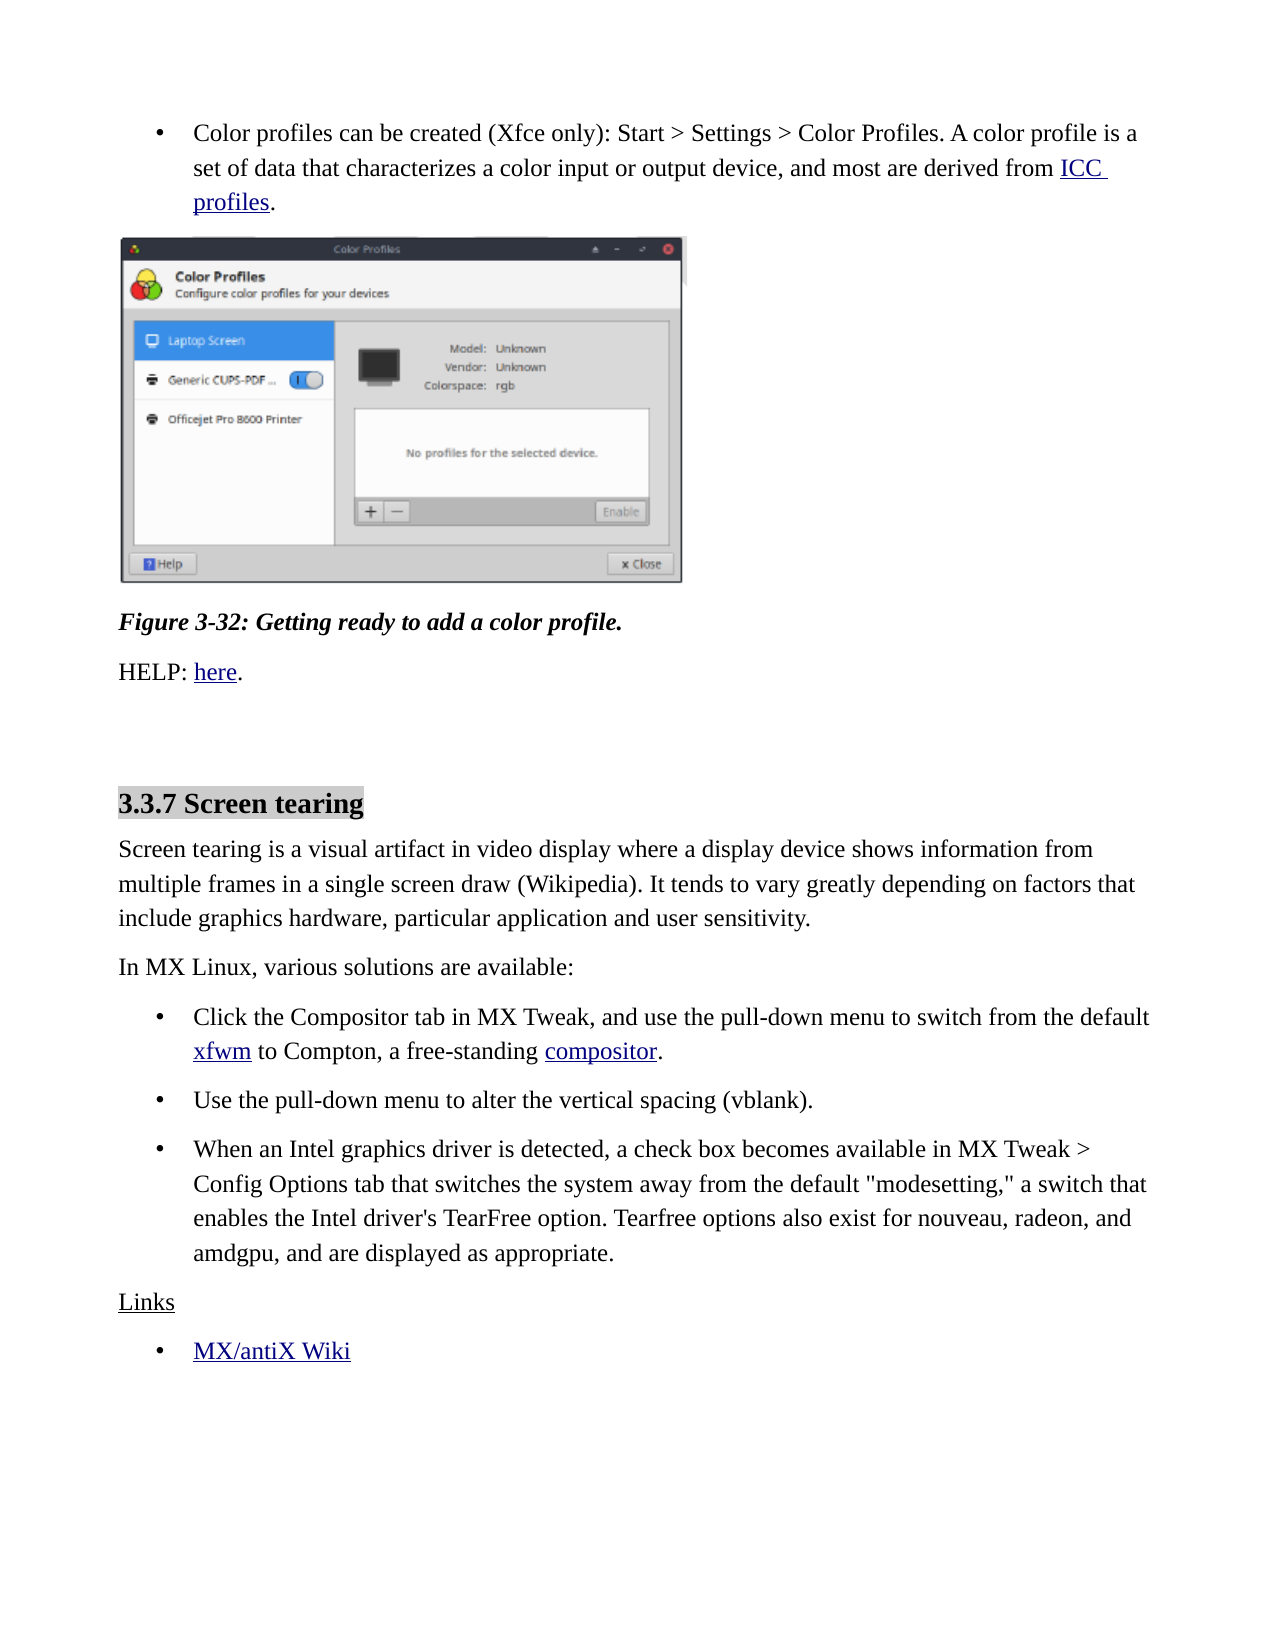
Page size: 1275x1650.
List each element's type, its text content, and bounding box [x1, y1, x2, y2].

list Use the pull-down menu to alter the vertical spacing (vblank). [156, 1085, 1157, 1114]
text In MX Linux, various solutions are available: [118, 952, 1157, 981]
subtitle 3.3.7 Screen tearing [364, 786, 1138, 819]
text HELP: here. [118, 657, 1157, 686]
picture [118, 236, 688, 587]
list MX/antiX Wiki [156, 1336, 1157, 1364]
list Click the Compositor tab in MX Tweak, and use the pull-down menu to switch from the default xfwm to Compton, a free-standing compositor. [156, 1002, 1157, 1065]
list When an Intel graphics driver is detected, a check box becomes available in MX Tweak > Config Options tab that switches the system away from the default "modesetting," a switch that enables the Intel driver's TearFree option. Tearfree options also exist for nouveau, radeon, and amdgpu, and are displayed as appropriate. [156, 1134, 1157, 1266]
text Figure 3-32: Getting ready to add a color profile. [118, 607, 1157, 636]
list Color profiles can be created (Xfce only): Start > Settings > Color Profiles. A color profile is a set of data that characterizes a color input or output device, and most are derived from ICC profiles. [156, 118, 1157, 216]
text Screen tearing is a visual artifact in video display where a display device shows information from multiple frames in a single screen draw (Wikipedia). It tends to vary greatly depending on factors that include graphics hardware, particular application and user sensitivity. [118, 834, 1157, 932]
text Links [118, 1287, 1157, 1315]
